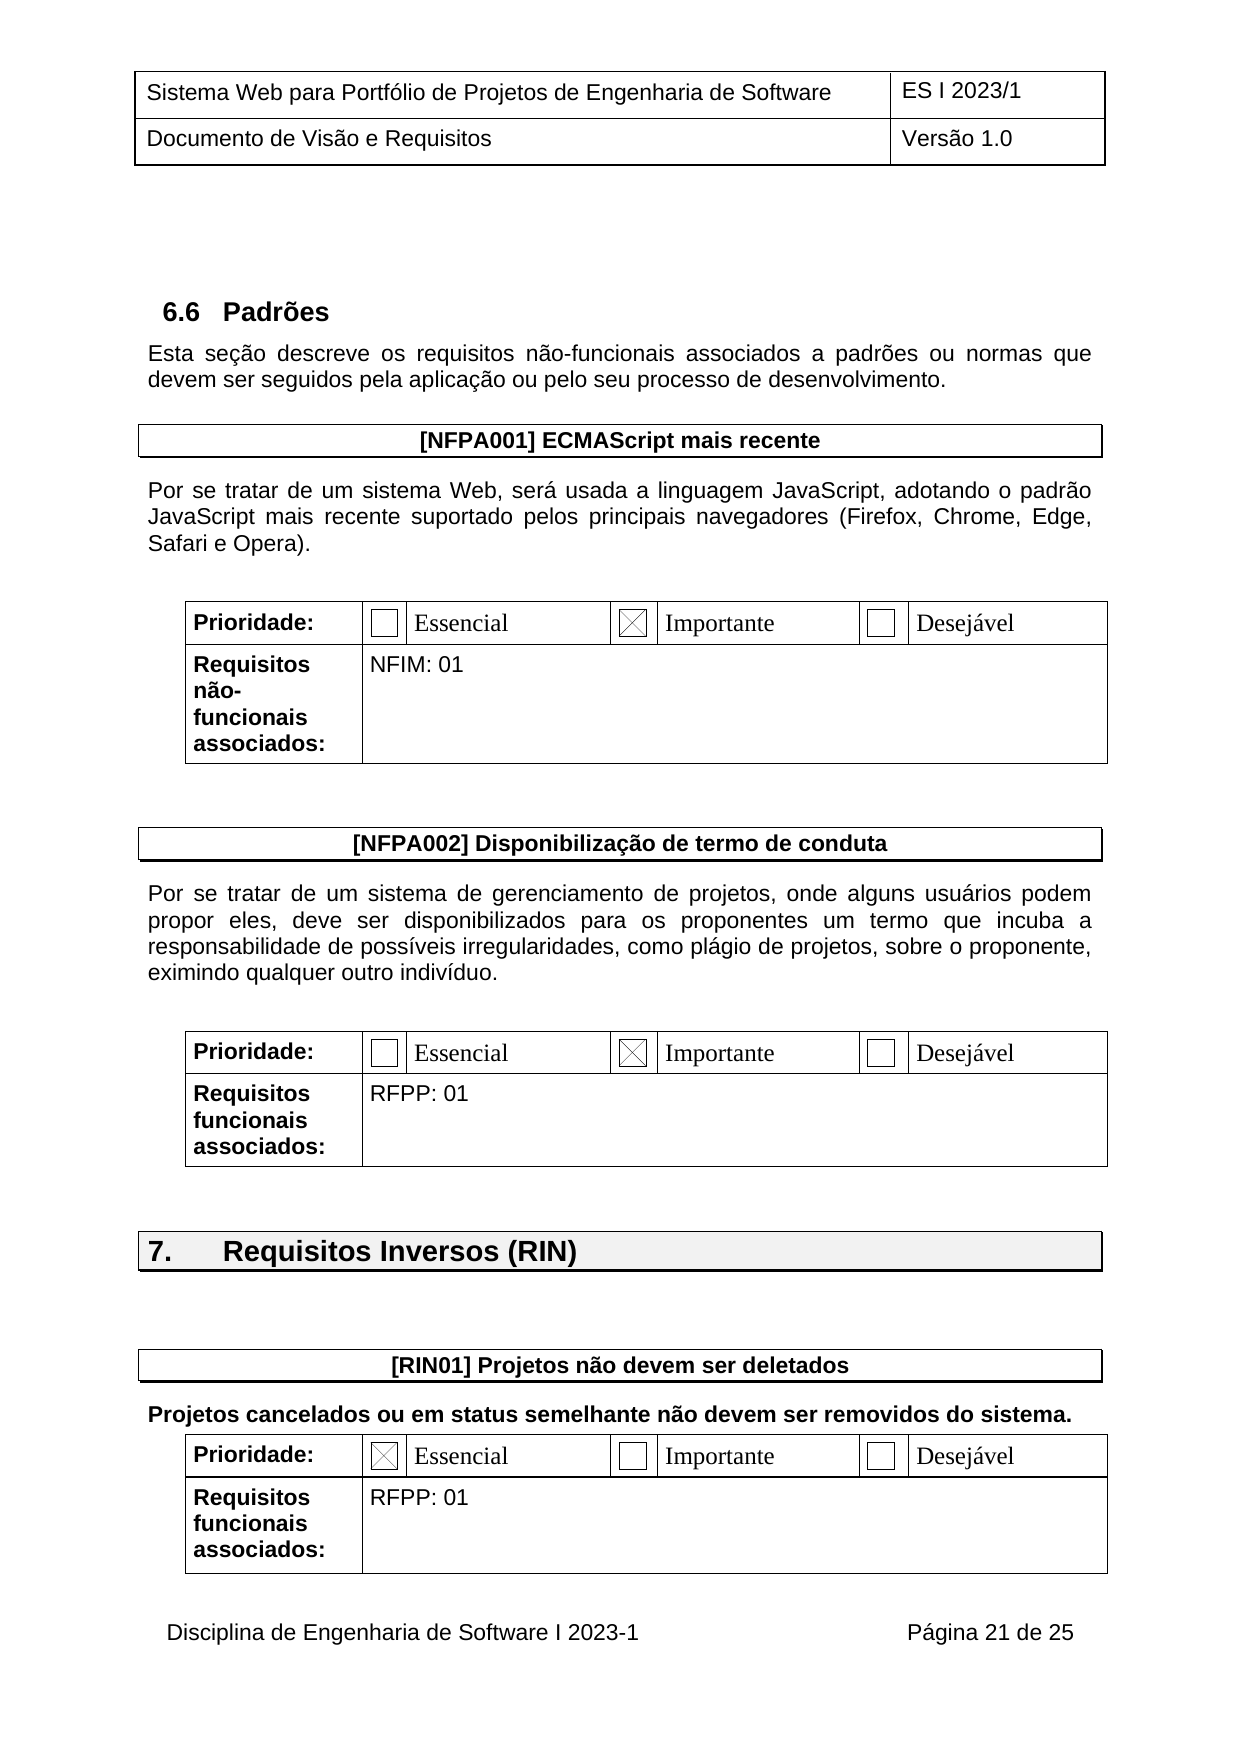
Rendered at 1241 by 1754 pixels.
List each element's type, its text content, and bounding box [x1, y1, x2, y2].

table_cell RFPP: 01 [363, 1478, 1107, 1573]
table_header Desejável [909, 1032, 1107, 1073]
table_header [860, 602, 908, 643]
text Por se tratar de um sistema de gerenciamento de projetos, onde alguns usuários podem propor eles, deve ser disponibilizados para os proponentes um termo que incuba a responsabilidade de possíveis irregularidades, como plágio de projetos, sobre o proponente, eximindo qualquer outro indivíduo. [148, 880, 1092, 986]
table_header Prioridade: [186, 1032, 362, 1073]
table_header Desejável [909, 1435, 1107, 1476]
table_header Essencial [407, 1032, 610, 1073]
table_header Essencial [407, 602, 610, 643]
subtitle Requisitos Inversos (RIN) [139, 1232, 1101, 1269]
table_header [860, 1435, 908, 1476]
table_header Importante [658, 602, 859, 643]
text [RIN01] Projetos não devem ser deletados [139, 1350, 1101, 1380]
text [NFPA002] Disponibilização de termo de conduta [139, 828, 1101, 859]
table_cell NFIM: 01 [363, 645, 1107, 762]
table_header [363, 1032, 406, 1073]
text Por se tratar de um sistema Web, será usada a linguagem JavaScript, adotando o padrão JavaScript mais recente suportado pelos principais navegadores (Firefox, Chrome, Edge, Safari e Opera). [148, 477, 1092, 556]
table_header Importante [658, 1032, 859, 1073]
table_cell RFPP: 01 [363, 1074, 1107, 1166]
text [NFPA001] ECMAScript mais recente [139, 425, 1101, 456]
table_header [611, 1435, 657, 1476]
table_header Essencial [407, 1435, 610, 1476]
table_header Desejável [909, 602, 1107, 643]
table_header Prioridade: [186, 602, 362, 643]
table_header [611, 602, 657, 643]
table_cell Requisitos funcionais associados: [186, 1074, 362, 1166]
text Esta seção descreve os requisitos não-funcionais associados a padrões ou normas que devem ser seguidos pela aplicação ou pelo seu processo de desenvolvimento. [148, 340, 1092, 393]
table_header [363, 1435, 406, 1476]
table_header Importante [658, 1435, 859, 1476]
table_header [363, 602, 406, 643]
table_header [611, 1032, 657, 1073]
table_header [860, 1032, 908, 1073]
text Projetos cancelados ou em status semelhante não devem ser removidos do sistema. [148, 1401, 1092, 1428]
table_header Prioridade: [186, 1435, 362, 1476]
table_cell Requisitos funcionais associados: [186, 1478, 362, 1573]
subtitle Padrões [162, 296, 1092, 327]
table_cell Requisitos não-funcionais associados: [186, 645, 362, 762]
